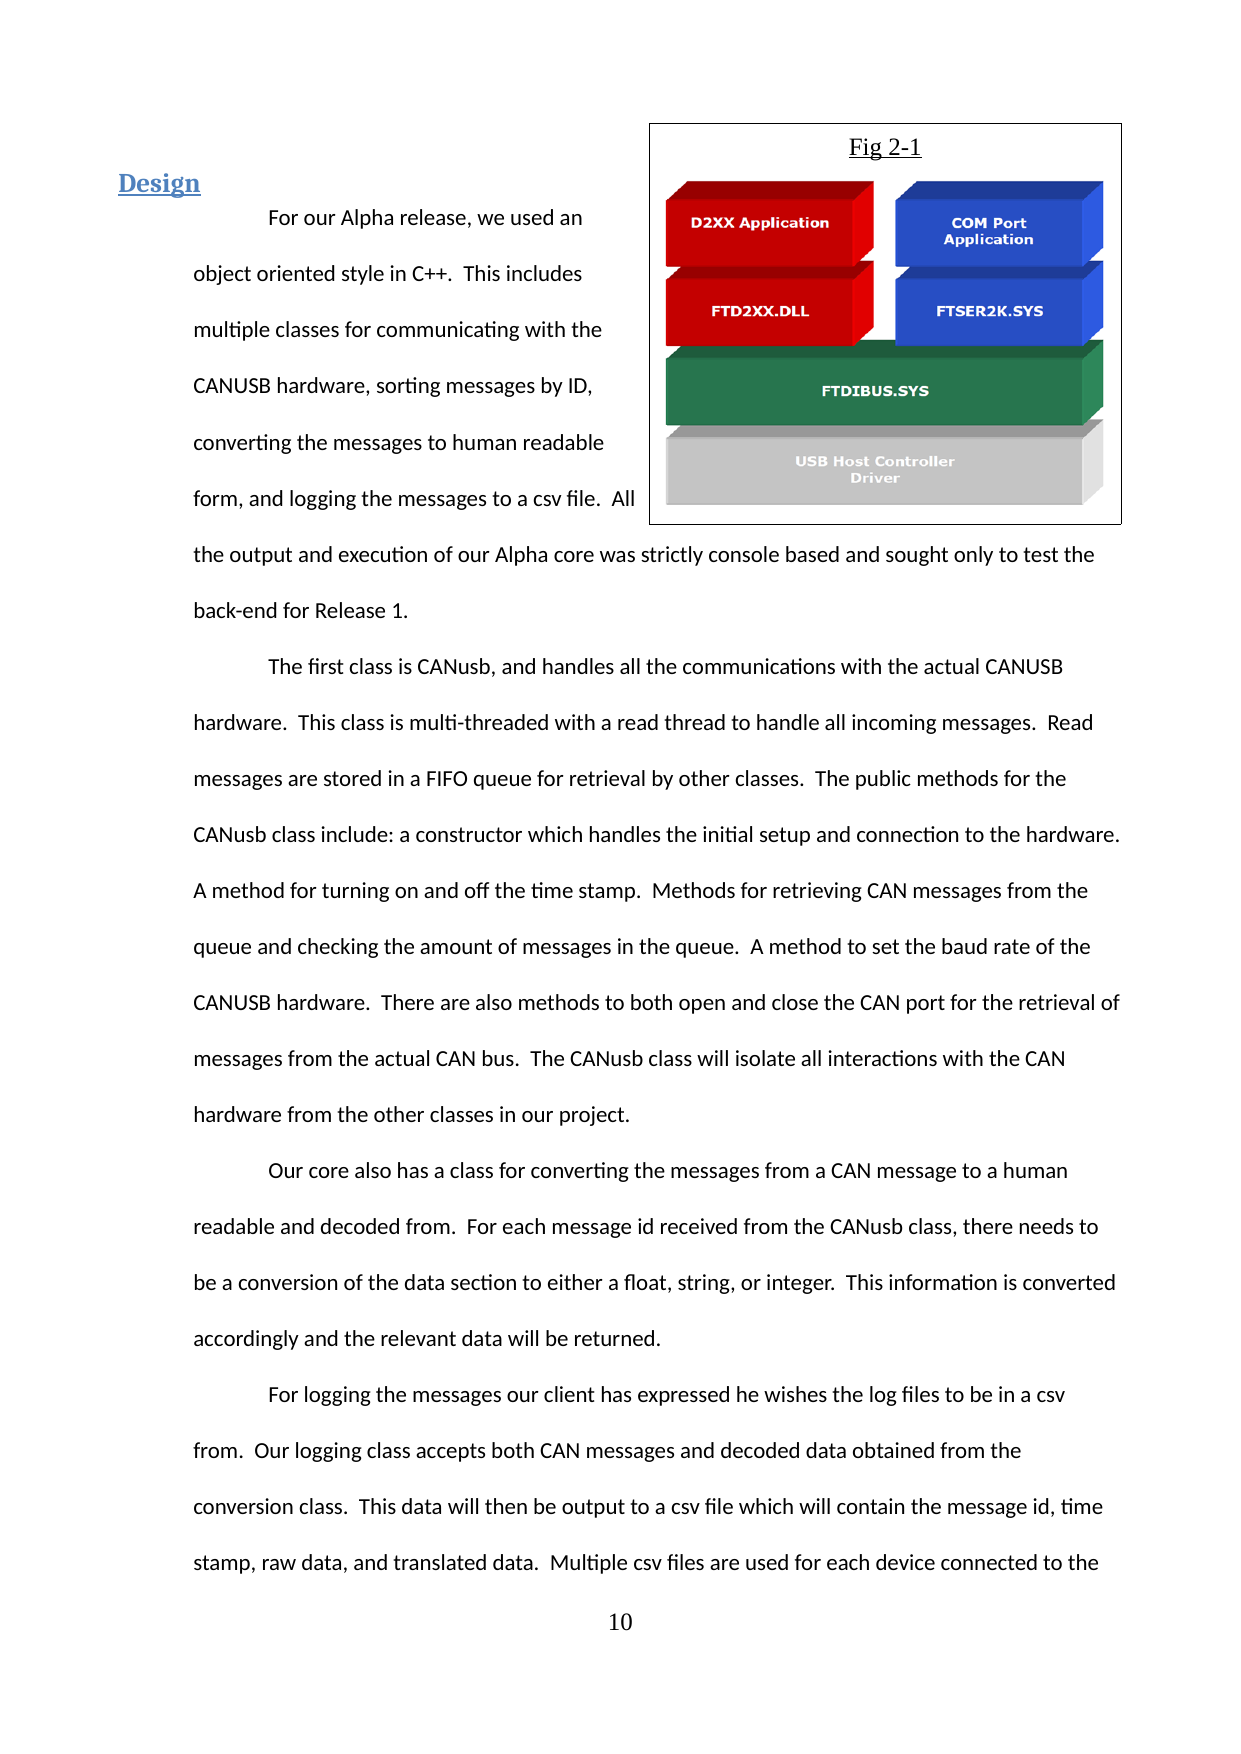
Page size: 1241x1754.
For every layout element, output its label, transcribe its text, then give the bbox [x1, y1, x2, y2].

text For our Alpha release, we used an object oriented style in C++. This includes multiple classes for communicating with the CANUSB hardware, sorting messages by ID, converting the messages to human readable form, and logging the messages to a csv file. All the output and execution of our Alpha core was strictly console based and sought only to test the back-end for Release 1. [193, 203, 1122, 624]
text Our core also has a class for converting the messages from a CAN message to a human readable and decoded from. For each message id received from the CANusb class, there needs to be a conversion of the data section to either a float, string, or integer. This information is converted accordingly and the relevant data will be returned. [193, 1156, 1122, 1352]
subtitle Design [118, 168, 649, 199]
text For logging the messages our client has expressed he wishes the log files to be in a csv from. Our logging class accepts both CAN messages and decoded data obtained from the conversion class. This data will then be output to a csv file which will contain the message id, time stamp, raw data, and translated data. Multiple csv files are used for each device connected to the [193, 1380, 1122, 1576]
text Fig 2-1 [658, 132, 1112, 161]
picture [657, 169, 1112, 516]
text The first class is CANusb, and handles all the communications with the actual CANUSB hardware. This class is multi-threaded with a read thread to handle all incoming messages. Read messages are stored in a FIFO queue for retrieval by other classes. The public methods for the CANusb class include: a constructor which handles the initial setup and connection to the hardware. A method for turning on and off the time stamp. Methods for retrieving CAN messages from the queue and checking the amount of messages in the queue. A method to set the baud rate of the CANUSB hardware. There are also methods to both open and close the CAN port for the retrieval of messages from the actual CAN bus. The CANusb class will isolate all interactions with the CAN hardware from the other classes in our project. [193, 652, 1122, 1128]
